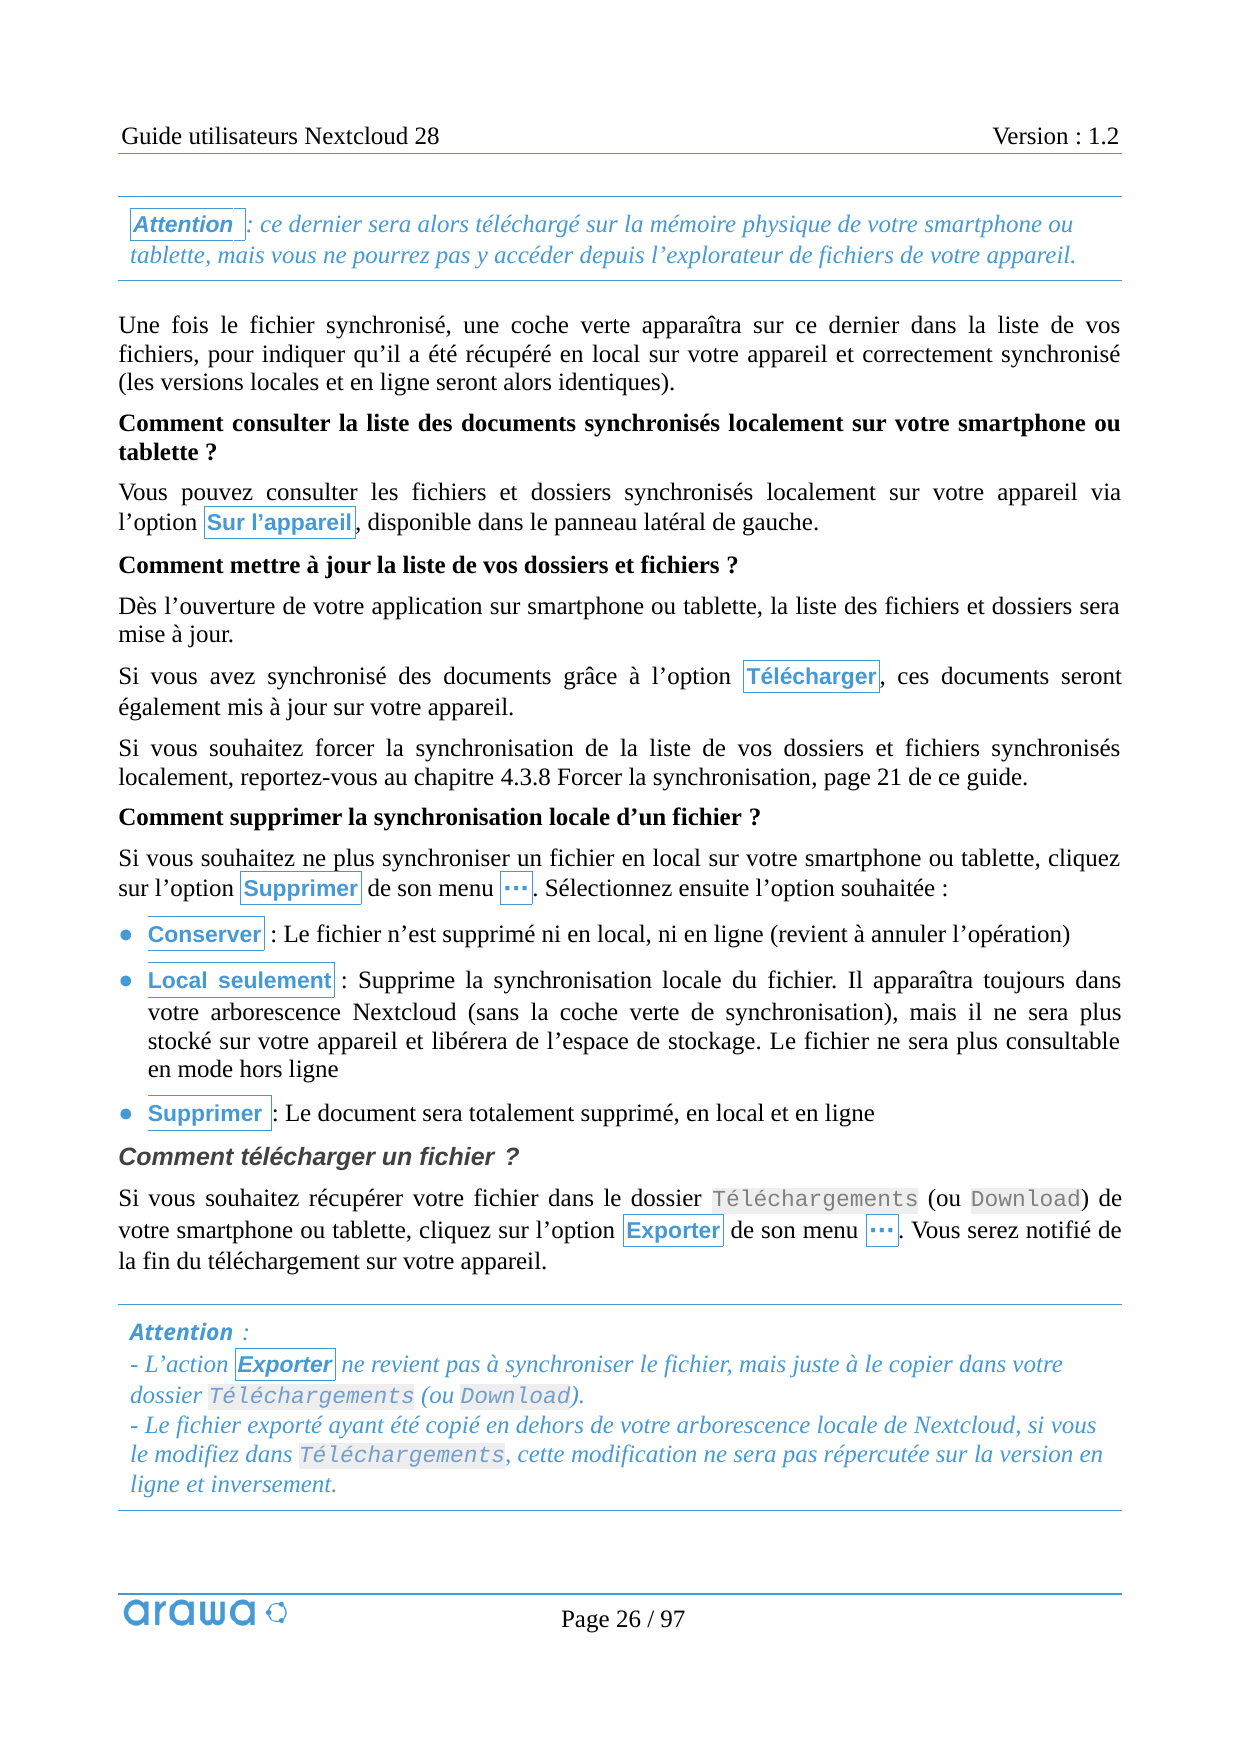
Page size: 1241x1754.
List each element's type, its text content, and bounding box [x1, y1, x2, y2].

text Attention : - L’action Exporter ne revient pas à synchroniser le fichier, mais juste à le copier dans votre dossier Téléchargements (ou Download). - Le fichier exporté ayant été copié en dehors de votre arborescence locale de Nextcloud, si vous le modifiez dans Téléchargements, cette modification ne sera pas répercutée sur la version en ligne et inversement. [118, 1305, 1122, 1510]
list Supprimer : Le document sera totalement supprimé, en local et en ligne [272, 1095, 1122, 1130]
text Si vous avez synchronisé des documents grâce à l’option Télécharger, ces documents seront également mis à jour sur votre appareil. [118, 660, 1122, 721]
subtitle Comment télécharger un fichier ? [118, 1142, 1122, 1171]
text Comment mettre à jour la liste de vos dossiers et fichiers ? [118, 550, 1122, 579]
picture [121, 1597, 290, 1628]
list Supprimer : Le document sera totalement supprimé, en local et en ligne [118, 1095, 271, 1130]
text Dès l’ouverture de votre application sur smartphone ou tablette, la liste des fichiers et dossiers sera mise à jour. [118, 591, 1122, 648]
text Si vous souhaitez forcer la synchronisation de la liste de vos dossiers et fichiers synchronisés localement, reportez-vous au chapitre 4.3.8 Forcer la synchronisation, page 21 de ce guide. [118, 733, 1122, 790]
text Vous pouvez consulter les fichiers et dossiers synchronisés localement sur votre appareil via l’option Sur l’appareil, disponible dans le panneau latéral de gauche. [118, 477, 1122, 538]
text Une fois le fichier synchronisé, une coche verte apparaîtra sur ce dernier dans la liste de vos fichiers, pour indiquer qu’il a été récupéré en local sur votre appareil et correctement synchronisé (les versions locales et en ligne seront alors identiques). [118, 310, 1122, 396]
text Comment supprimer la synchronisation locale d’un fichier ? [118, 802, 1122, 831]
list Conserver : Le fichier n’est supprimé ni en local, ni en ligne (revient à annuler l’opération) [265, 916, 1122, 950]
text Comment consulter la liste des documents synchronisés localement sur votre smartphone ou tablette ? [118, 408, 1122, 466]
list Local seulement : Supprime la synchronisation locale du fichier. Il apparaîtra toujours dans votre arborescence Nextcloud (sans la coche verte de synchronisation), mais il ne sera plus stocké sur votre appareil et libérera de l’espace de stockage. Le fichier ne sera plus consultable en mode hors ligne [118, 962, 1122, 1083]
text Attention : ce dernier sera alors téléchargé sur la mémoire physique de votre smartphone ou tablette, mais vous ne pourrez pas y accéder depuis l’explorateur de fichiers de votre appareil. [118, 197, 1122, 280]
list Conserver : Le fichier n’est supprimé ni en local, ni en ligne (revient à annuler l’opération) [118, 916, 264, 950]
text Si vous souhaitez ne plus synchroniser un fichier en local sur votre smartphone ou tablette, cliquez sur l’option Supprimer de son menu ⋅⋅⋅. Sélectionnez ensuite l’option souhaitée : [118, 843, 1122, 904]
text Si vous souhaitez récupérer votre fichier dans le dossier Téléchargements (ou Download) de votre smartphone ou tablette, cliquez sur l’option Exporter de son menu ⋅⋅⋅. Vous serez notifié de la fin du téléchargement sur votre appareil. [118, 1183, 1122, 1275]
